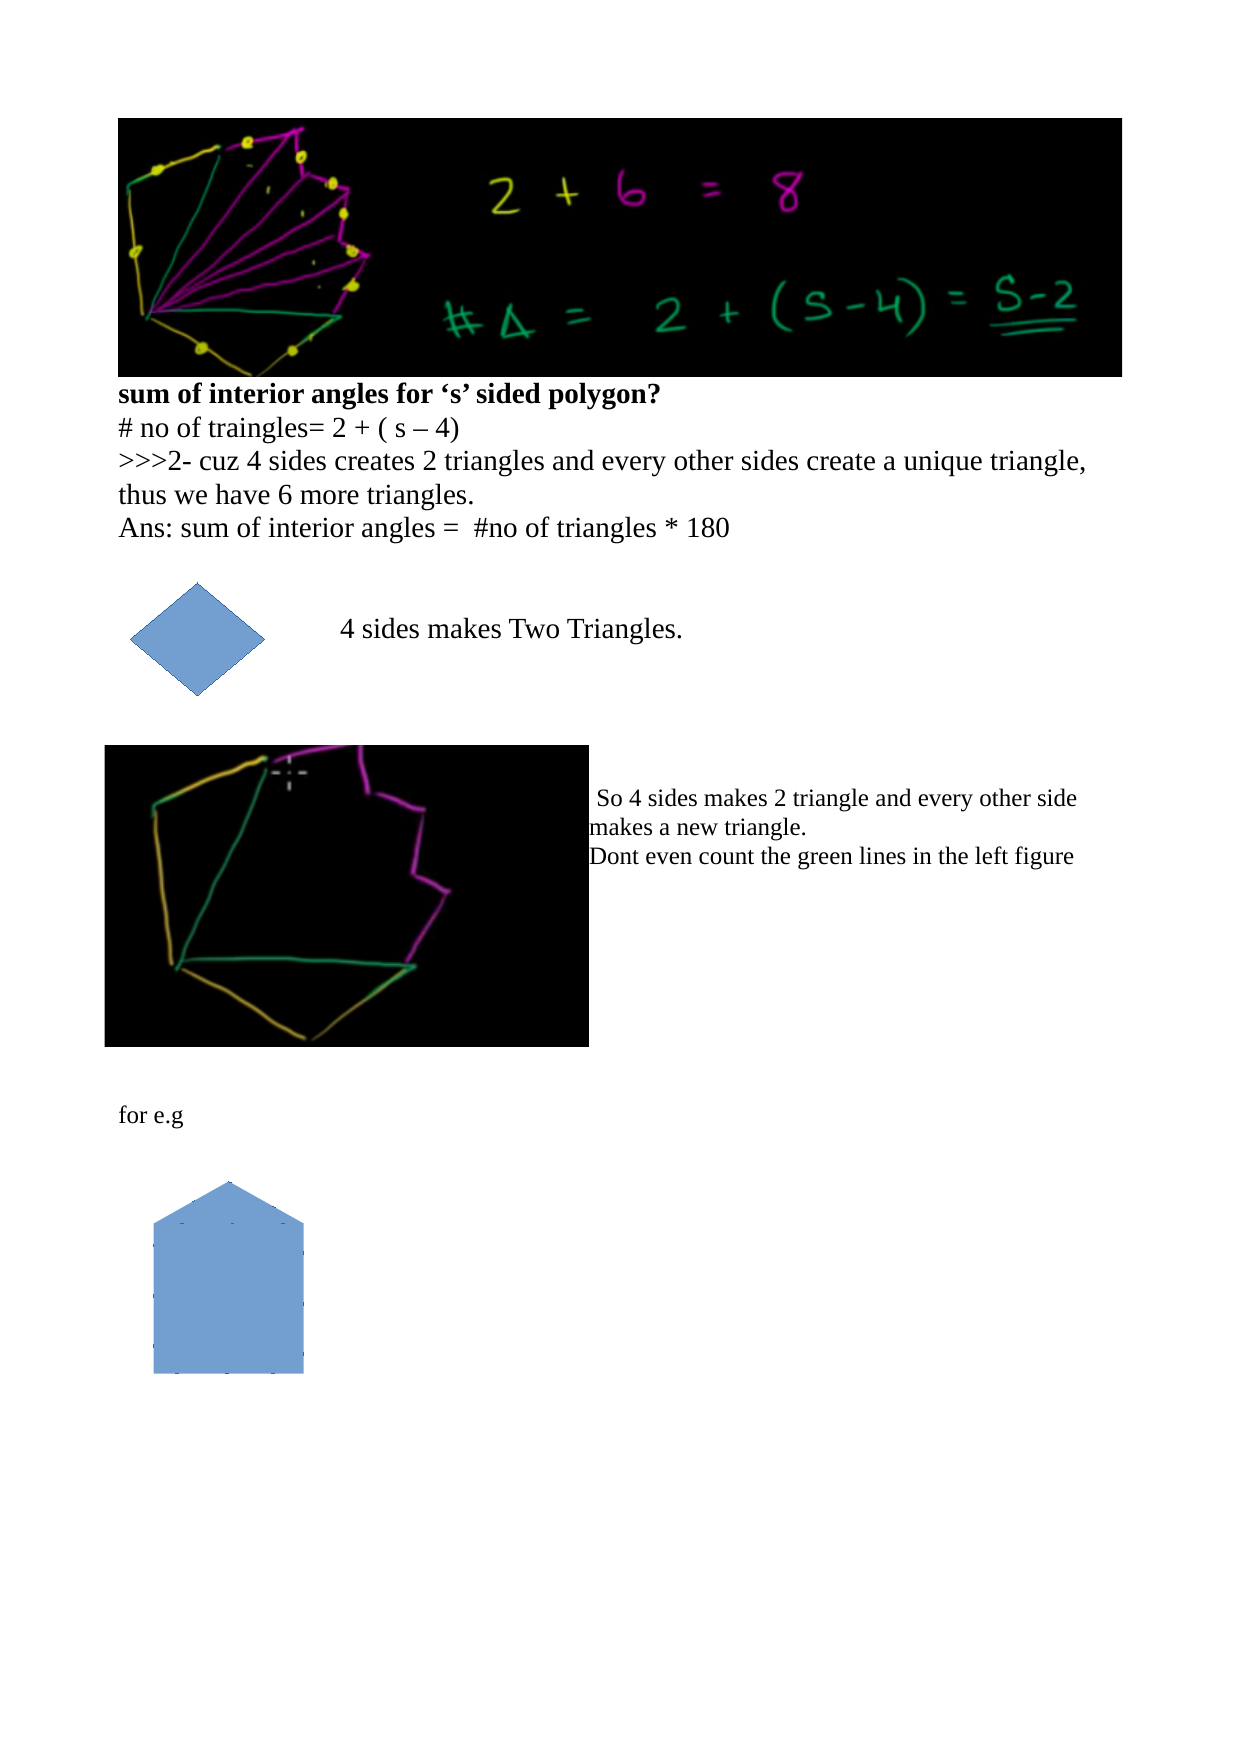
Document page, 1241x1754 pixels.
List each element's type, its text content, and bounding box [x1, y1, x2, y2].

text >>>2- cuz 4 sides creates 2 triangles and every other sides create a unique triangle, thus we have 6 more triangles. [118, 443, 1122, 511]
picture [104, 745, 589, 1047]
text 4 sides makes Two Triangles. [233, 611, 1122, 645]
picture [118, 118, 1123, 377]
text Dont even count the green lines in the left figure [589, 841, 1122, 870]
text for e.g [118, 1100, 1122, 1129]
text Ans: sum of interior angles = #no of triangles * 180 [118, 511, 1122, 544]
text # no of traingles= 2 + ( s – 4) [118, 410, 1122, 443]
text [118, 611, 162, 645]
text So 4 sides makes 2 triangle and every other side makes a new triangle. [589, 779, 1122, 841]
text sum of interior angles for ‘s’ sided polygon? [118, 377, 1122, 410]
